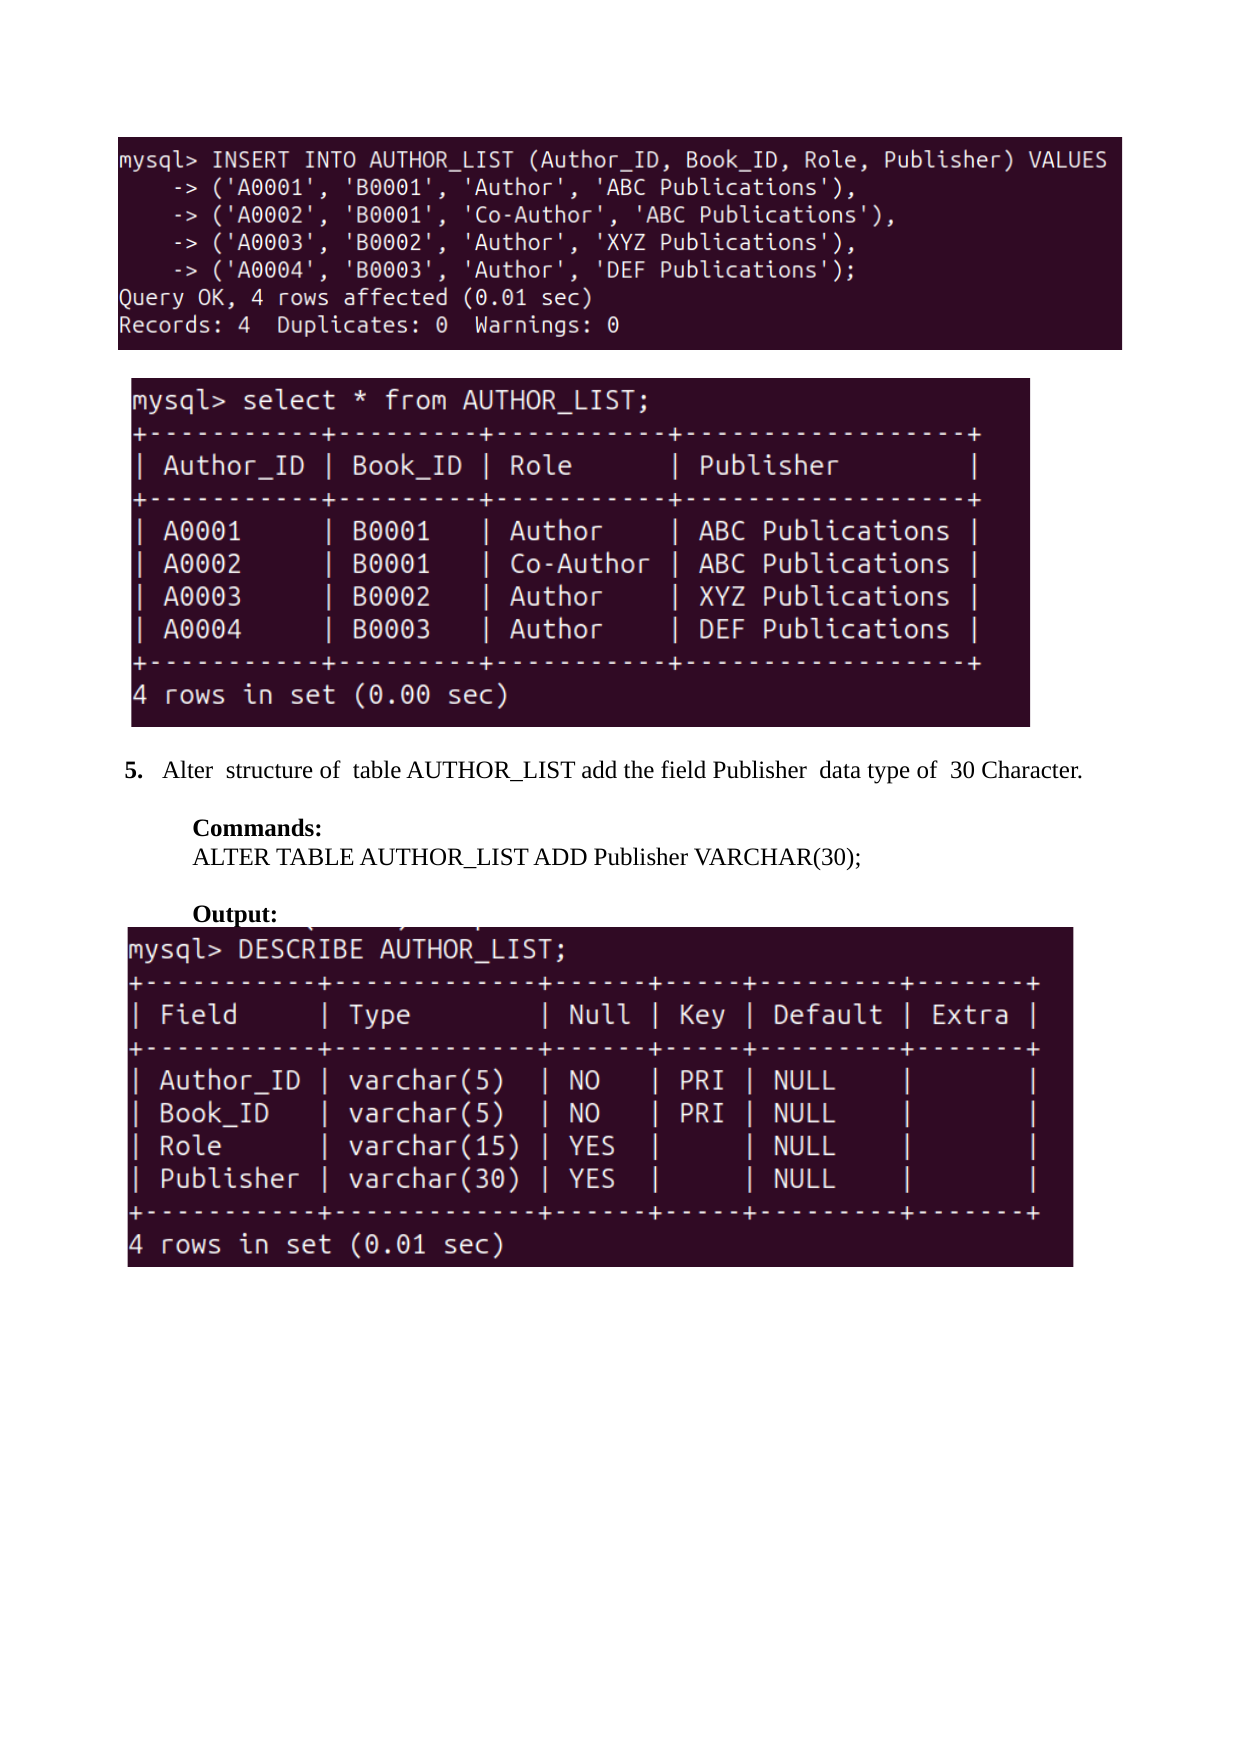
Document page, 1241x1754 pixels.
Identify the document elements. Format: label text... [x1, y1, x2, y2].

picture [118, 137, 1123, 350]
text Output: [118, 899, 1122, 928]
picture [127, 927, 1074, 1267]
list Alter structure of table AUTHOR_LIST add the field Publisher data type of 30 Character. [124, 755, 1122, 784]
text Commands: [118, 813, 1122, 842]
picture [131, 378, 1031, 727]
text ALTER TABLE AUTHOR_LIST ADD Publisher VARCHAR(30); [118, 842, 1122, 870]
